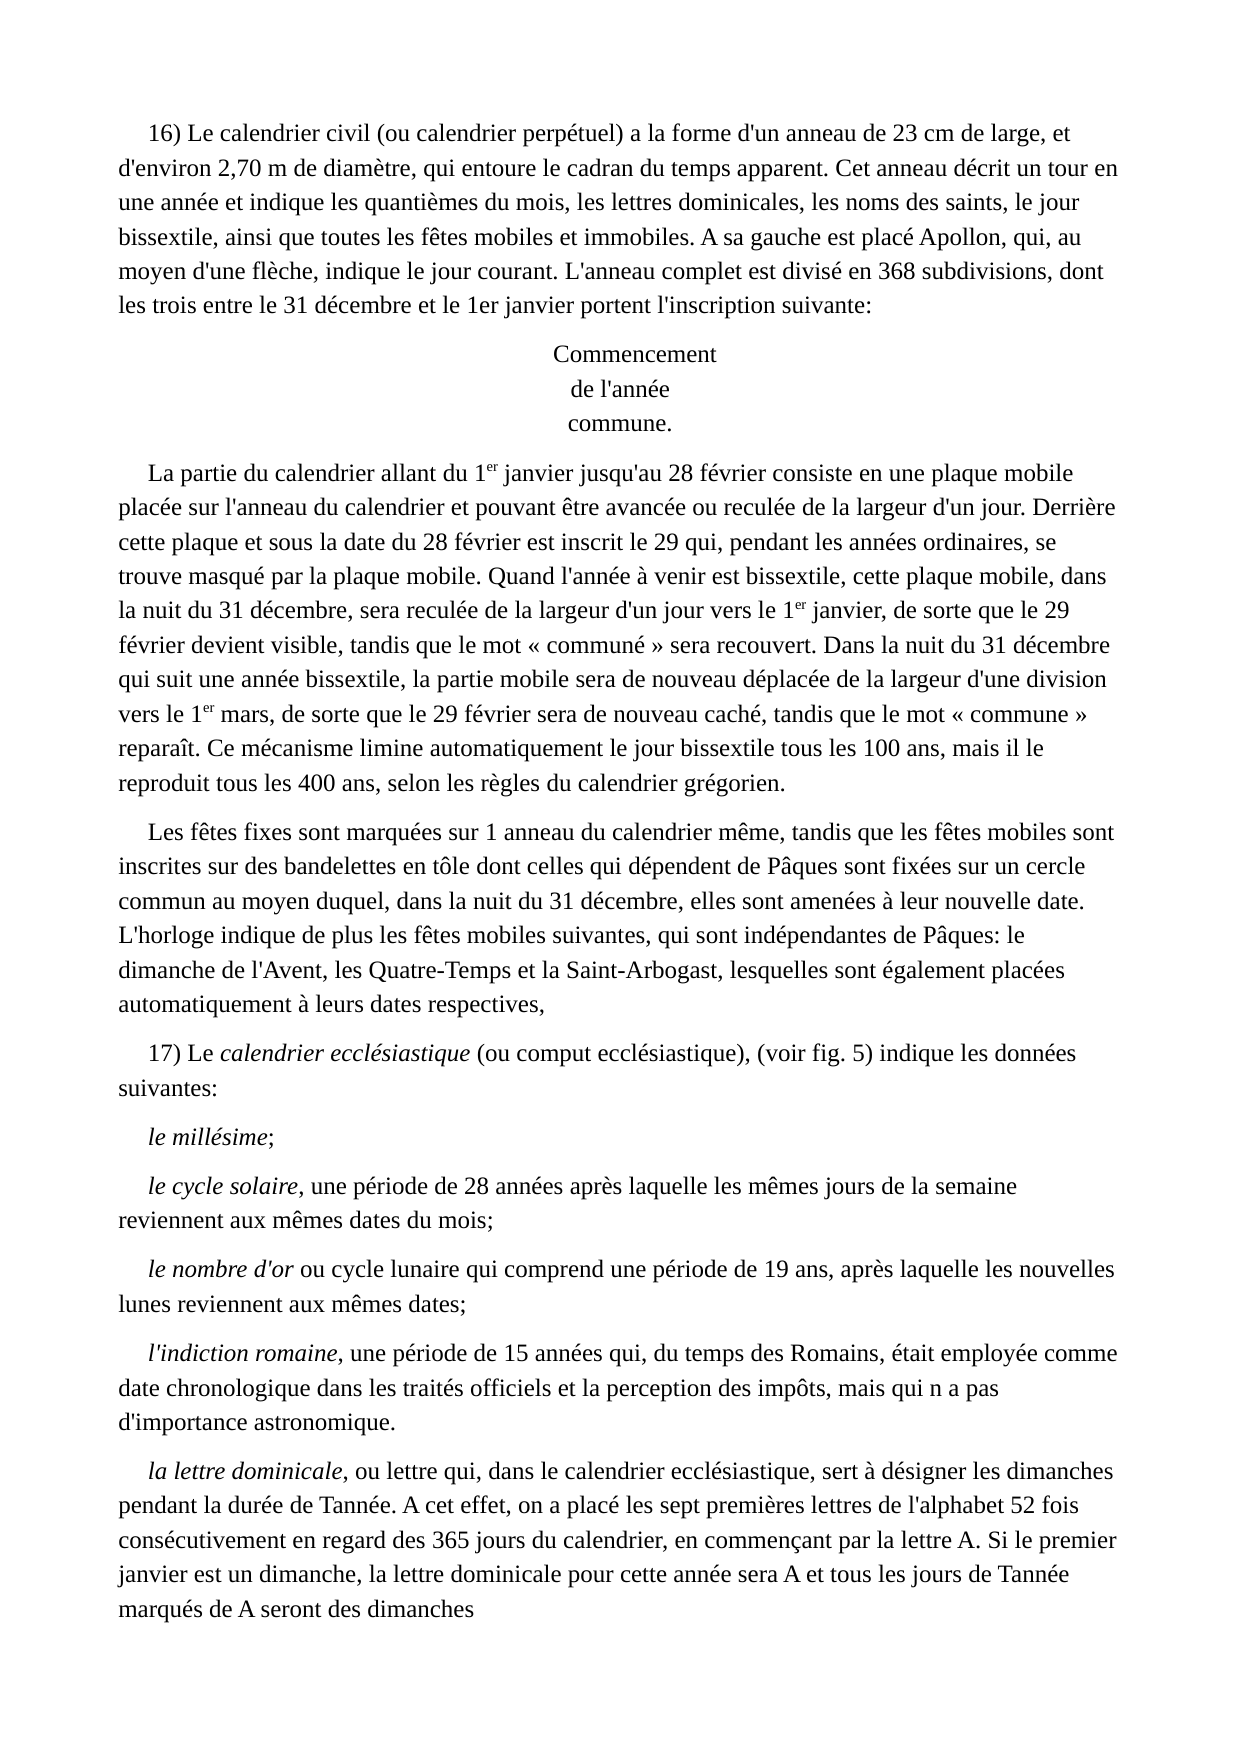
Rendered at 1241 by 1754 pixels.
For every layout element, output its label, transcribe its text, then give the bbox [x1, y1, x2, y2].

text le nombre d'or ou cycle lunaire qui comprend une période de 19 ans, après laquelle les nouvelles lunes reviennent aux mêmes dates; [118, 1254, 1122, 1318]
text l'indiction romaine, une période de 15 années qui, du temps des Romains, était employée comme date chronologique dans les traités officiels et la perception des impôts, mais qui n a pas d'importance astronomique. [118, 1338, 1122, 1436]
text la lettre dominicale, ou lettre qui, dans le calendrier ecclésiastique, sert à désigner les dimanches pendant la durée de Tannée. A cet effet, on a placé les sept premières lettres de l'alphabet 52 fois consécutivement en regard des 365 jours du calendrier, en commençant par la lettre A. Si le premier janvier est un dimanche, la lettre dominicale pour cette année sera A et tous les jours de Tannée marqués de A seront des dimanches [118, 1456, 1122, 1623]
text le cycle solaire, une période de 28 années après laquelle les mêmes jours de la semaine reviennent aux mêmes dates du mois; [118, 1171, 1122, 1234]
text Les fêtes fixes sont marquées sur 1 anneau du calendrier même, tandis que les fêtes mobiles sont inscrites sur des bandelettes en tôle dont celles qui dépendent de Pâques sont fixées sur un cercle commun au moyen duquel, dans la nuit du 31 décembre, elles sont amenées à leur nouvelle date. L'horloge indique de plus les fêtes mobiles suivantes, qui sont indépendantes de Pâques: le dimanche de l'Avent, les Quatre-Temps et la Saint-Arbogast, lesquelles sont également placées automatiquement à leurs dates respectives, [118, 817, 1122, 1018]
text Commencement de l'année commune. [118, 339, 1122, 437]
text 16) Le calendrier civil (ou calendrier perpétuel) a la forme d'un anneau de 23 cm de large, et d'environ 2,70 m de diamètre, qui entoure le cadran du temps apparent. Cet anneau décrit un tour en une année et indique les quantièmes du mois, les lettres dominicales, les noms des saints, le jour bissextile, ainsi que toutes les fêtes mobiles et immobiles. A sa gauche est placé Apollon, qui, au moyen d'une flèche, indique le jour courant. L'anneau complet est divisé en 368 subdivisions, dont les trois entre le 31 décembre et le 1er janvier portent l'inscription suivante: [118, 118, 1122, 319]
text 17) Le calendrier ecclésiastique (ou comput ecclésiastique), (voir fig. 5) indique les données suivantes: [118, 1038, 1122, 1102]
text le millésime; [118, 1122, 1122, 1151]
text La partie du calendrier allant du 1er janvier jusqu'au 28 février consiste en une plaque mobile placée sur l'anneau du calendrier et pouvant être avancée ou reculée de la largeur d'un jour. Derrière cette plaque et sous la date du 28 février est inscrit le 29 qui, pendant les années ordinaires, se trouve masqué par la plaque mobile. Quand l'année à venir est bissextile, cette plaque mobile, dans la nuit du 31 décembre, sera reculée de la largeur d'un jour vers le 1er janvier, de sorte que le 29 février devient visible, tandis que le mot « communé » sera recouvert. Dans la nuit du 31 décembre qui suit une année bissextile, la partie mobile sera de nouveau déplacée de la largeur d'une division vers le 1er mars, de sorte que le 29 février sera de nouveau caché, tandis que le mot « commune » reparaît. Ce mécanisme limine automatiquement le jour bissextile tous les 100 ans, mais il le reproduit tous les 400 ans, selon les règles du calendrier grégorien. [118, 458, 1122, 797]
